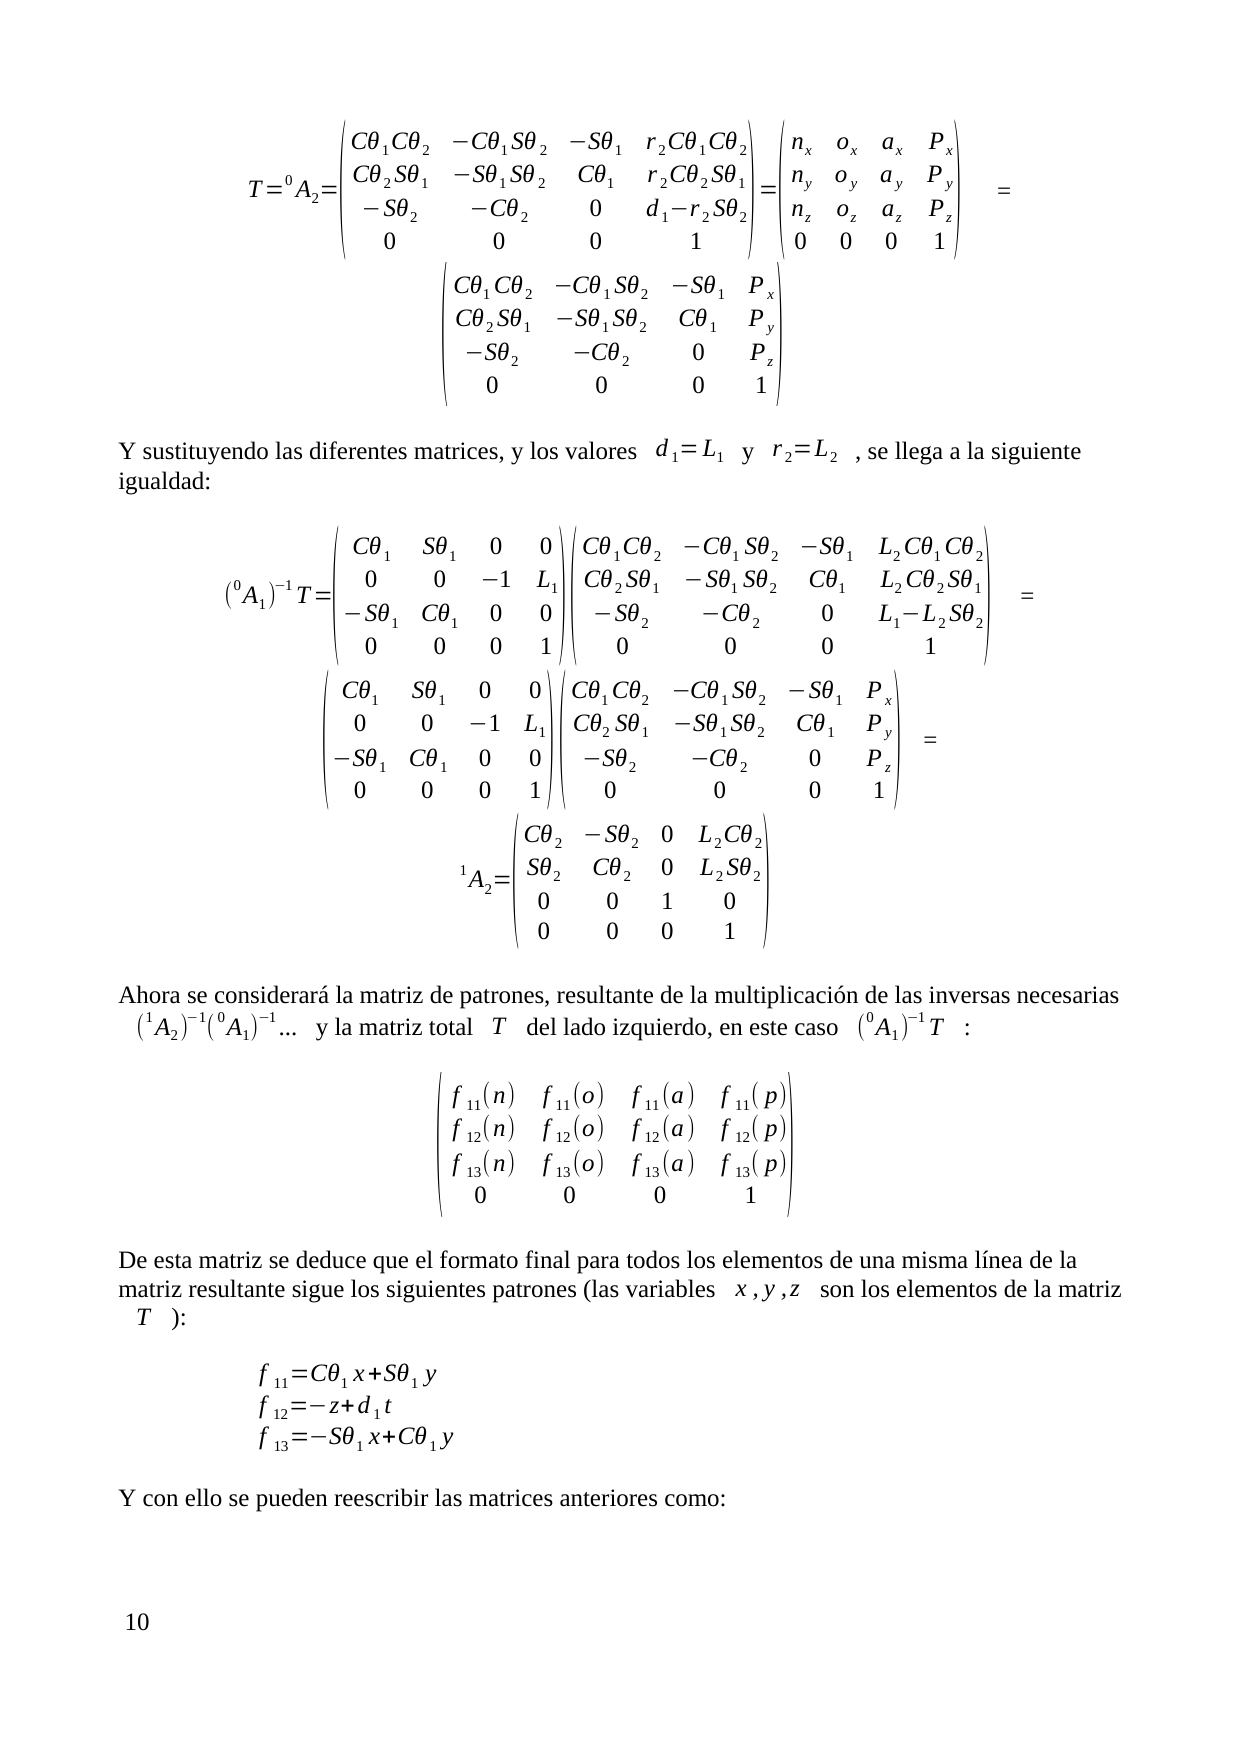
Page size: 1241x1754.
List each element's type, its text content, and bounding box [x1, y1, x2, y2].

text = [118, 118, 1122, 262]
text = [118, 523, 1122, 667]
text Y con ello se pueden reescribir las matrices anteriores como: [118, 1483, 1122, 1512]
text De esta matriz se deduce que el formato final para todos los elementos de una misma línea de la matriz resultante sigue los siguientes patrones (las variablesson los elementos de la matriz): [118, 1245, 1122, 1331]
text = [118, 667, 1122, 811]
text Ahora se considerará la matriz de patrones, resultante de la multiplicación de las inversas necesarias y la matriz totaldel lado izquierdo, en este caso: [118, 980, 1122, 1044]
text Y sustituyendo las diferentes matrices, y los valoresy, se llega a la siguiente igualdad: [118, 434, 1122, 495]
